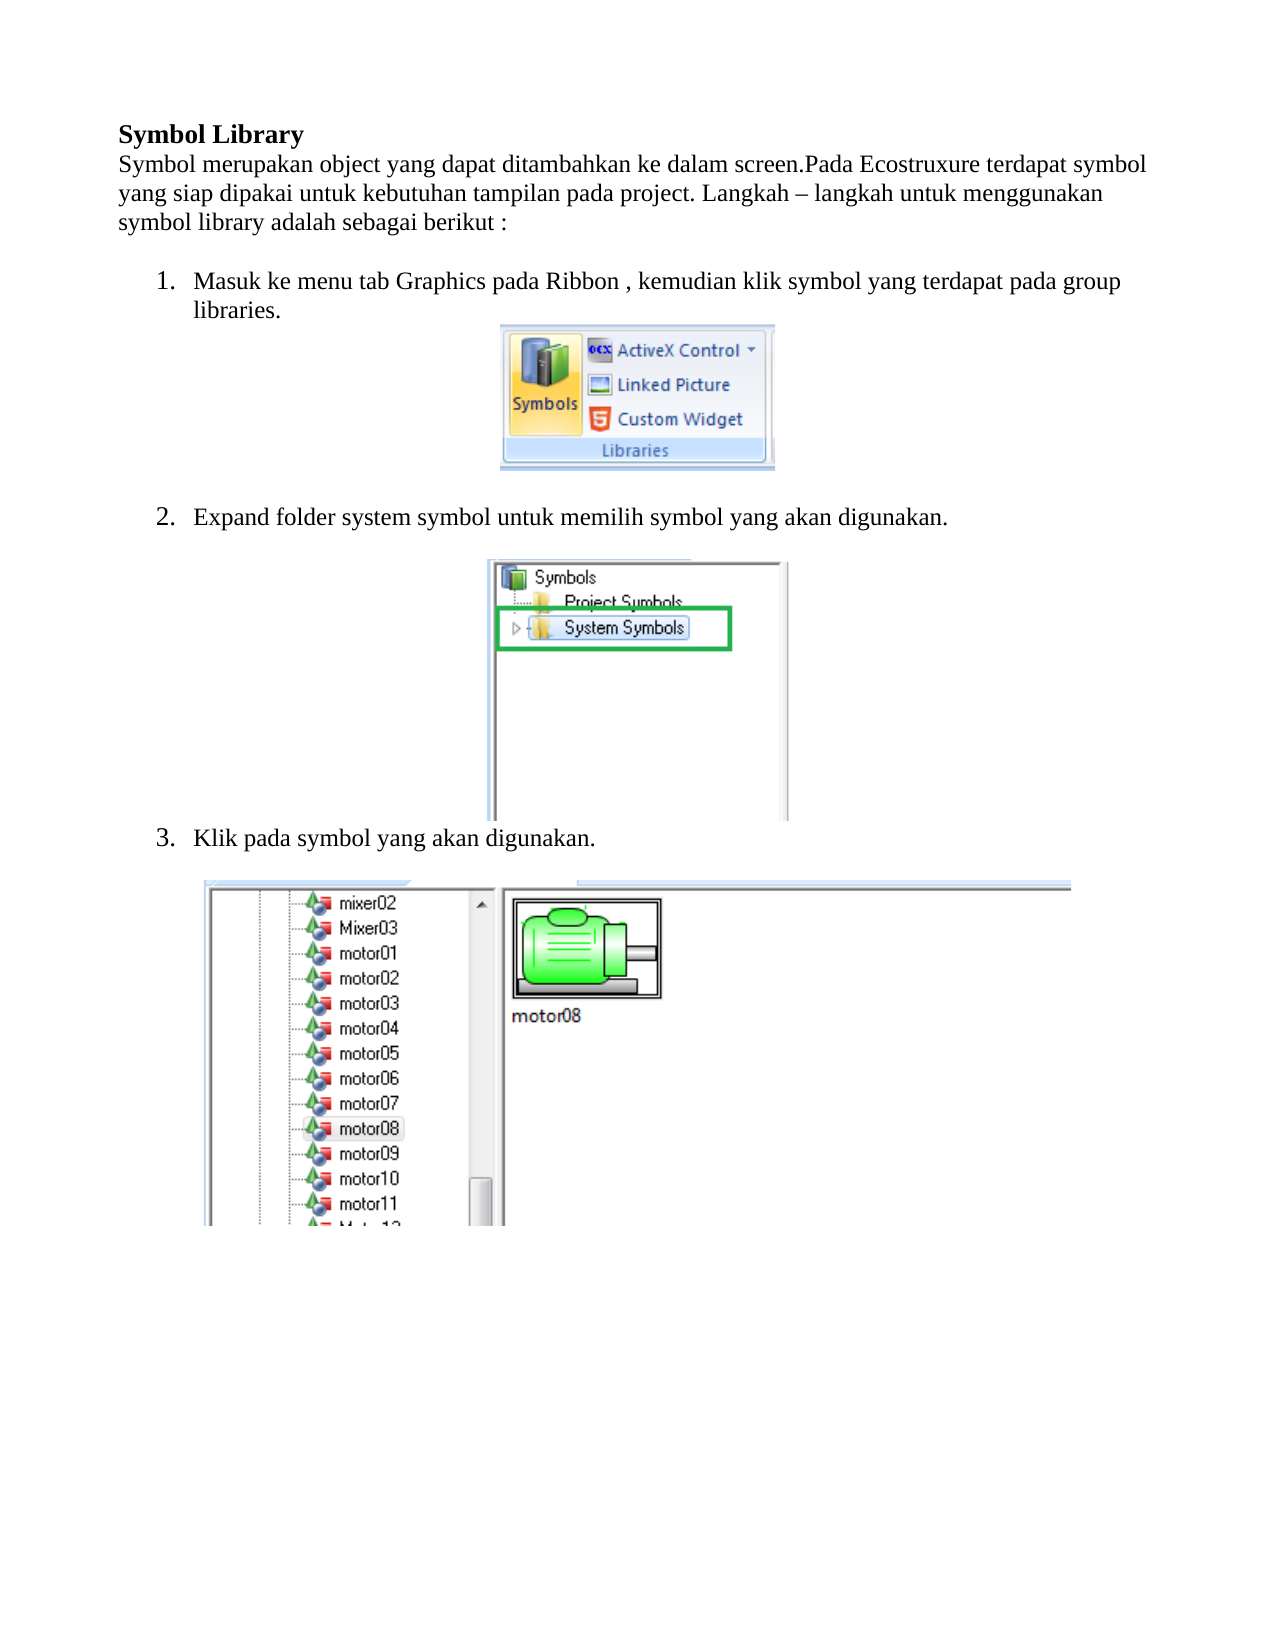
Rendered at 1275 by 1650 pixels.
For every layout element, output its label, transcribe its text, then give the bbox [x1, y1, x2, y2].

list Masuk ke menu tab Graphics pada Ribbon , kemudian klik symbol yang terdapat pada group libraries. [156, 264, 1157, 324]
text Symbol Library [118, 118, 1157, 149]
list Klik pada symbol yang akan digunakan. [156, 560, 1157, 852]
picture [486, 559, 789, 821]
list Expand folder system symbol untuk memilih symbol yang akan digunakan. [156, 500, 1157, 531]
text Symbol merupakan object yang dapat ditambahkan ke dalam screen.Pada Ecostruxure terdapat symbol yang siap dipakai untuk kebutuhan tampilan pada project. Langkah – langkah untuk menggunakan symbol library adalah sebagai berikut : [118, 149, 1157, 236]
picture [500, 324, 775, 471]
picture [203, 880, 1072, 1226]
